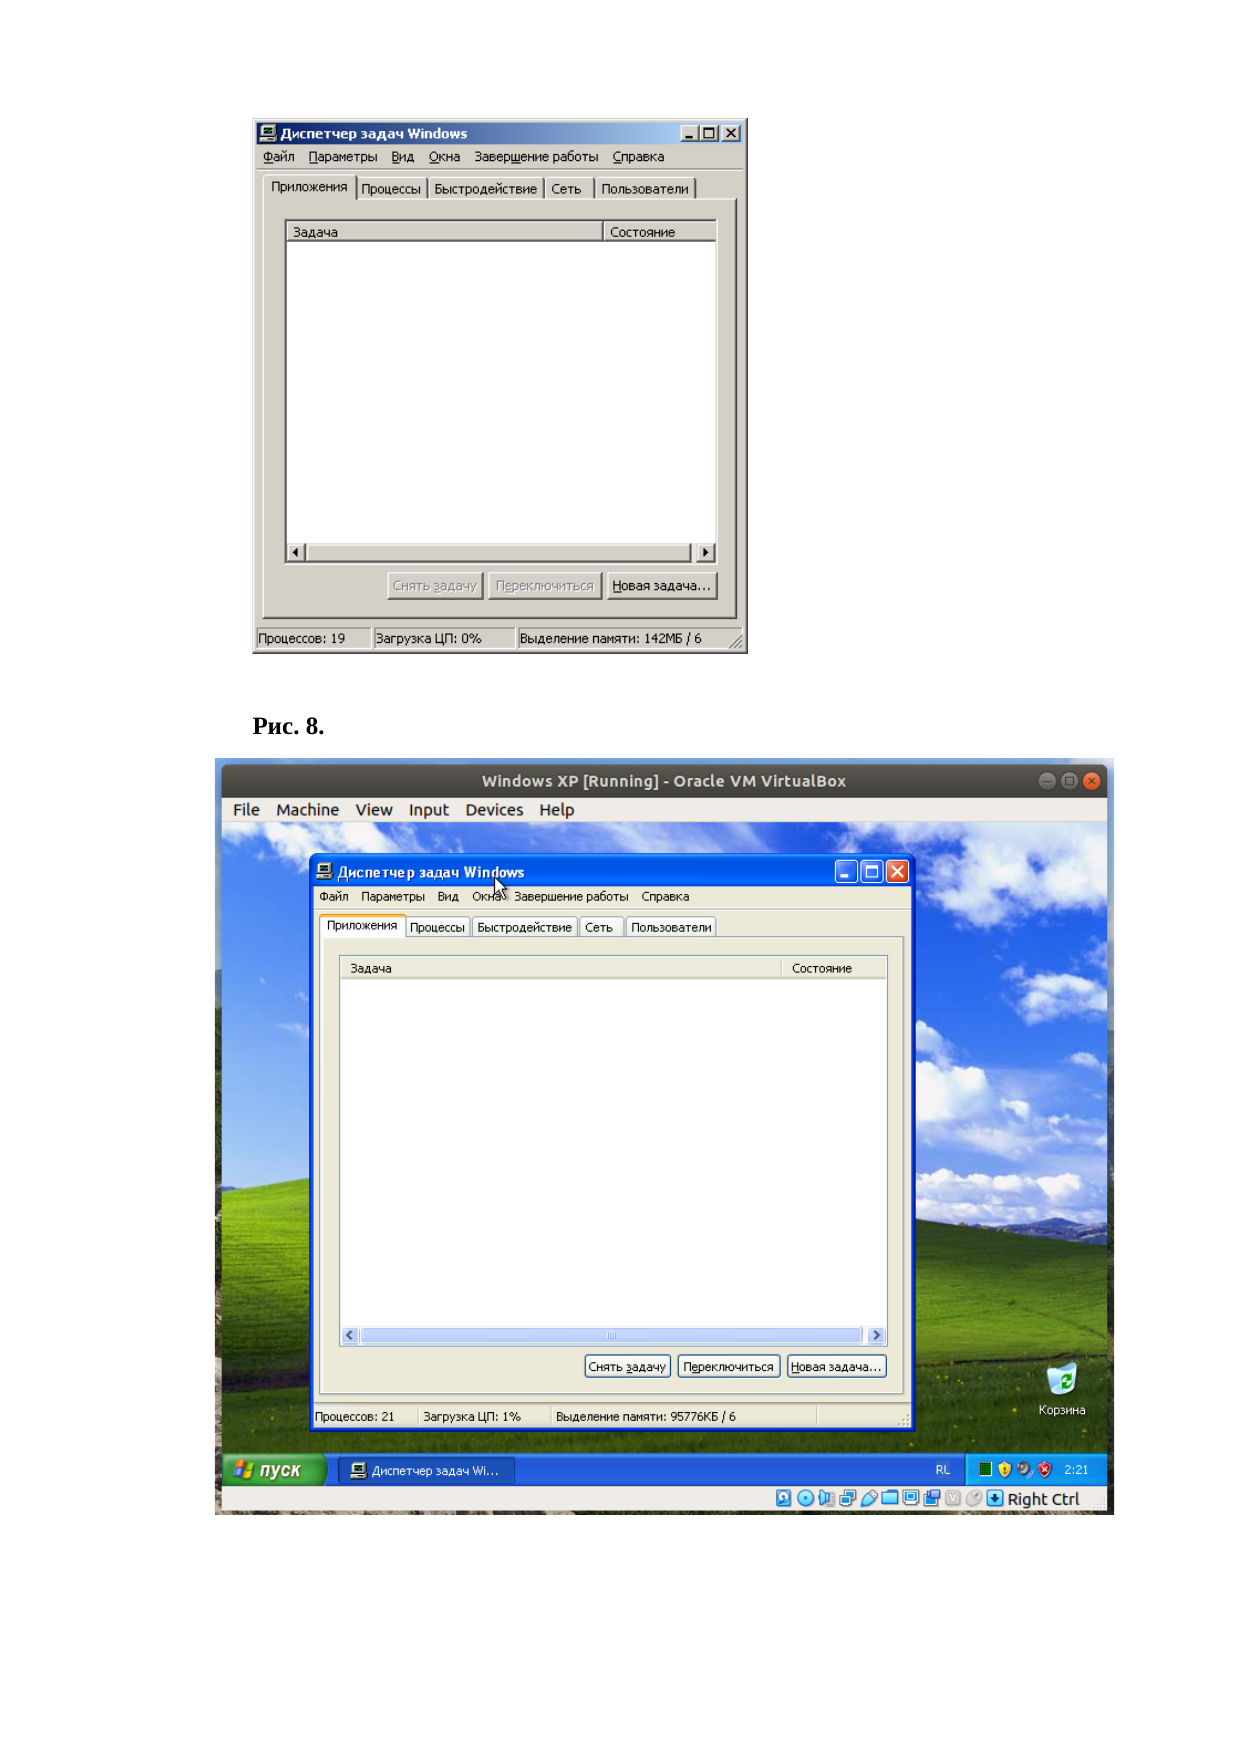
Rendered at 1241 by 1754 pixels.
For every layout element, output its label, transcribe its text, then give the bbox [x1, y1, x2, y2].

text Рис. 8. [252, 683, 1152, 740]
picture [214, 758, 1115, 1515]
picture [252, 118, 748, 654]
